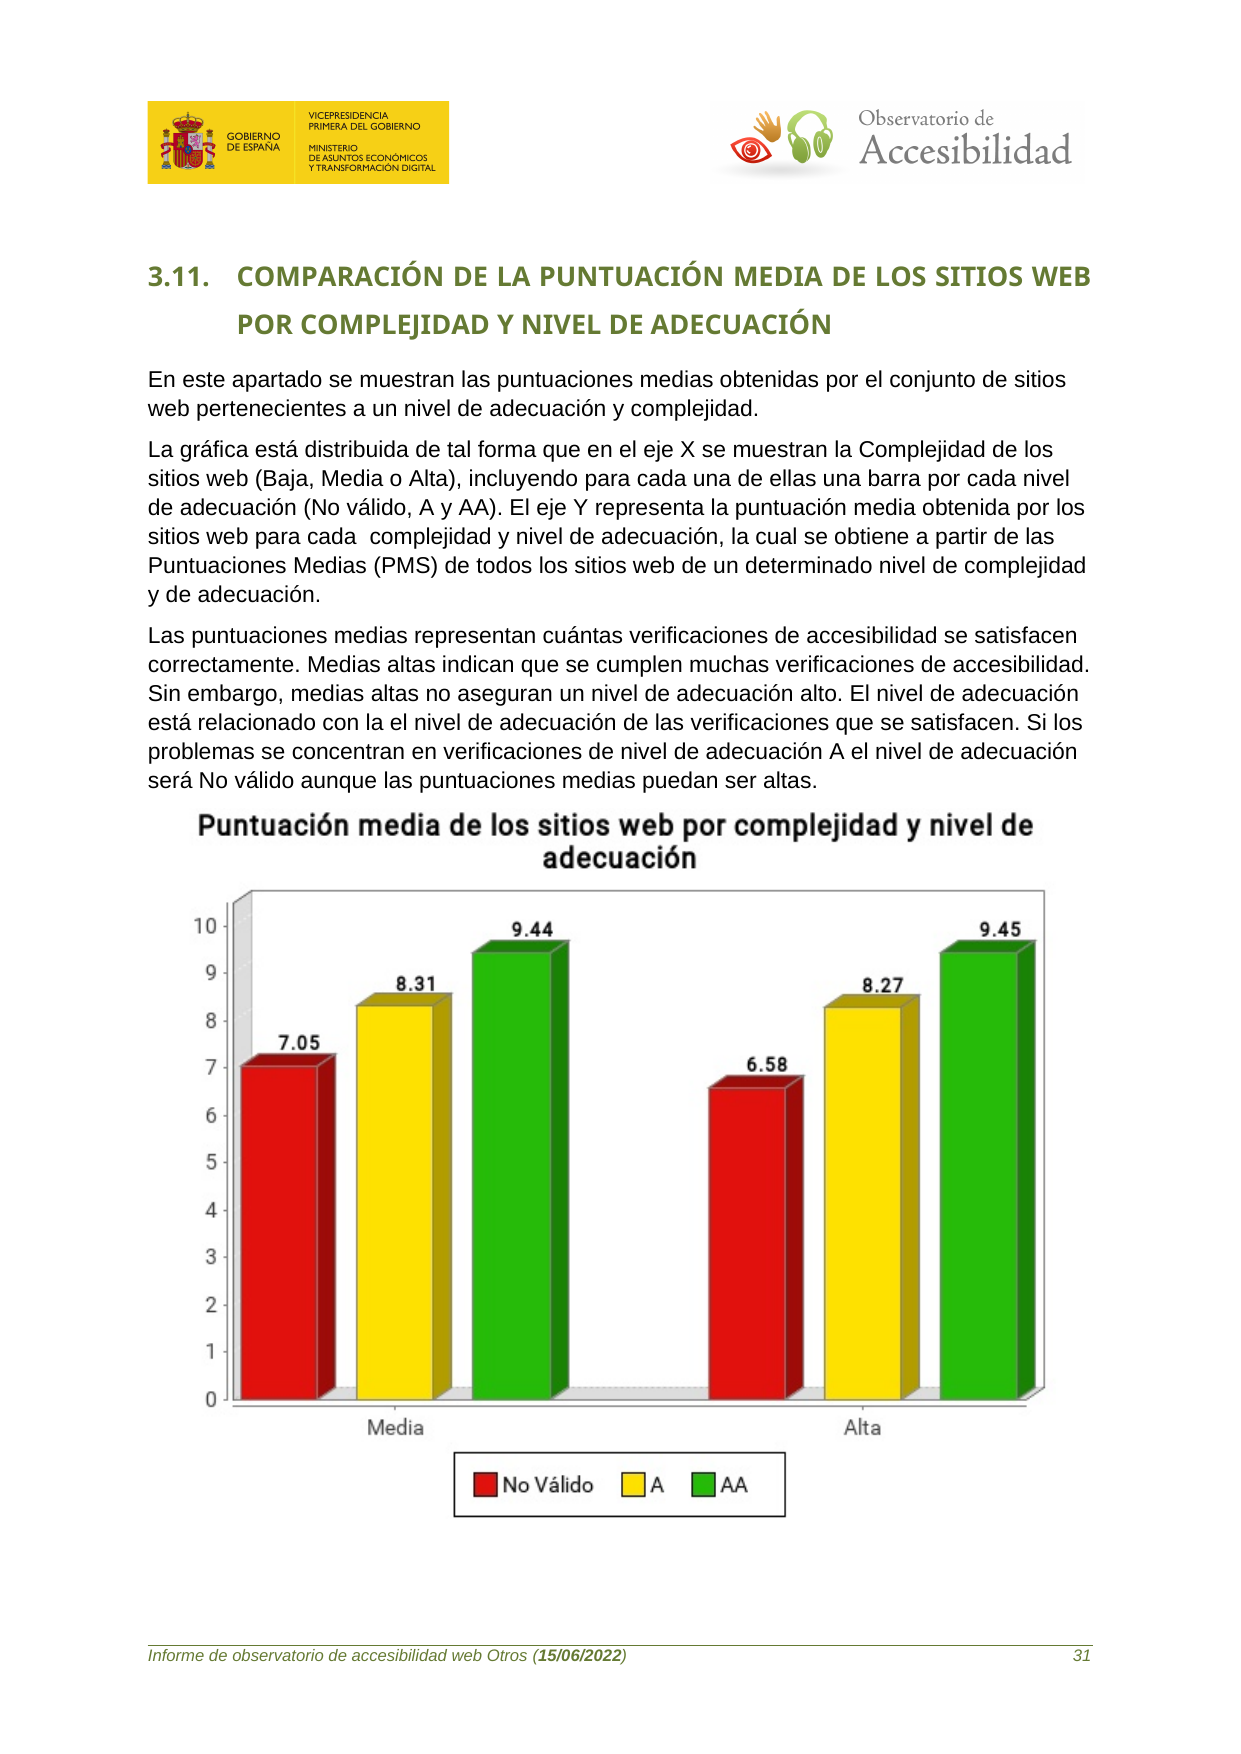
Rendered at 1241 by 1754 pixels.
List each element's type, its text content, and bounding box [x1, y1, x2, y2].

subtitle Comparación de la puntuación media de los sitios web por complejidad y nivel de adecuación [148, 257, 1092, 342]
picture [710, 101, 1086, 184]
text La gráfica está distribuida de tal forma que en el eje X se muestran la Complejidad de los sitios web (Baja, Media o Alta), incluyendo para cada una de ellas una barra por cada nivel de adecuación (No válido, A y AA). El eje Y representa la puntuación media obtenida por los sitios web para cada complejidad y nivel de adecuación, la cual se obtiene a partir de las Puntuaciones Medias (PMS) de todos los sitios web de un determinado nivel de complejidad y de adecuación. [148, 436, 1092, 607]
text En este apartado se muestran las puntuaciones medias obtenidas por el conjunto de sitios web pertenecientes a un nivel de adecuación y complejidad. [148, 366, 1092, 421]
picture [147, 101, 450, 184]
picture [178, 808, 1062, 1519]
text Las puntuaciones medias representan cuántas verificaciones de accesibilidad se satisfacen correctamente. Medias altas indican que se cumplen muchas verificaciones de accesibilidad. Sin embargo, medias altas no aseguran un nivel de adecuación alto. El nivel de adecuación está relacionado con la el nivel de adecuación de las verificaciones que se satisfacen. Si los problemas se concentran en verificaciones de nivel de adecuación A el nivel de adecuación será No válido aunque las puntuaciones medias puedan ser altas. [148, 622, 1092, 793]
